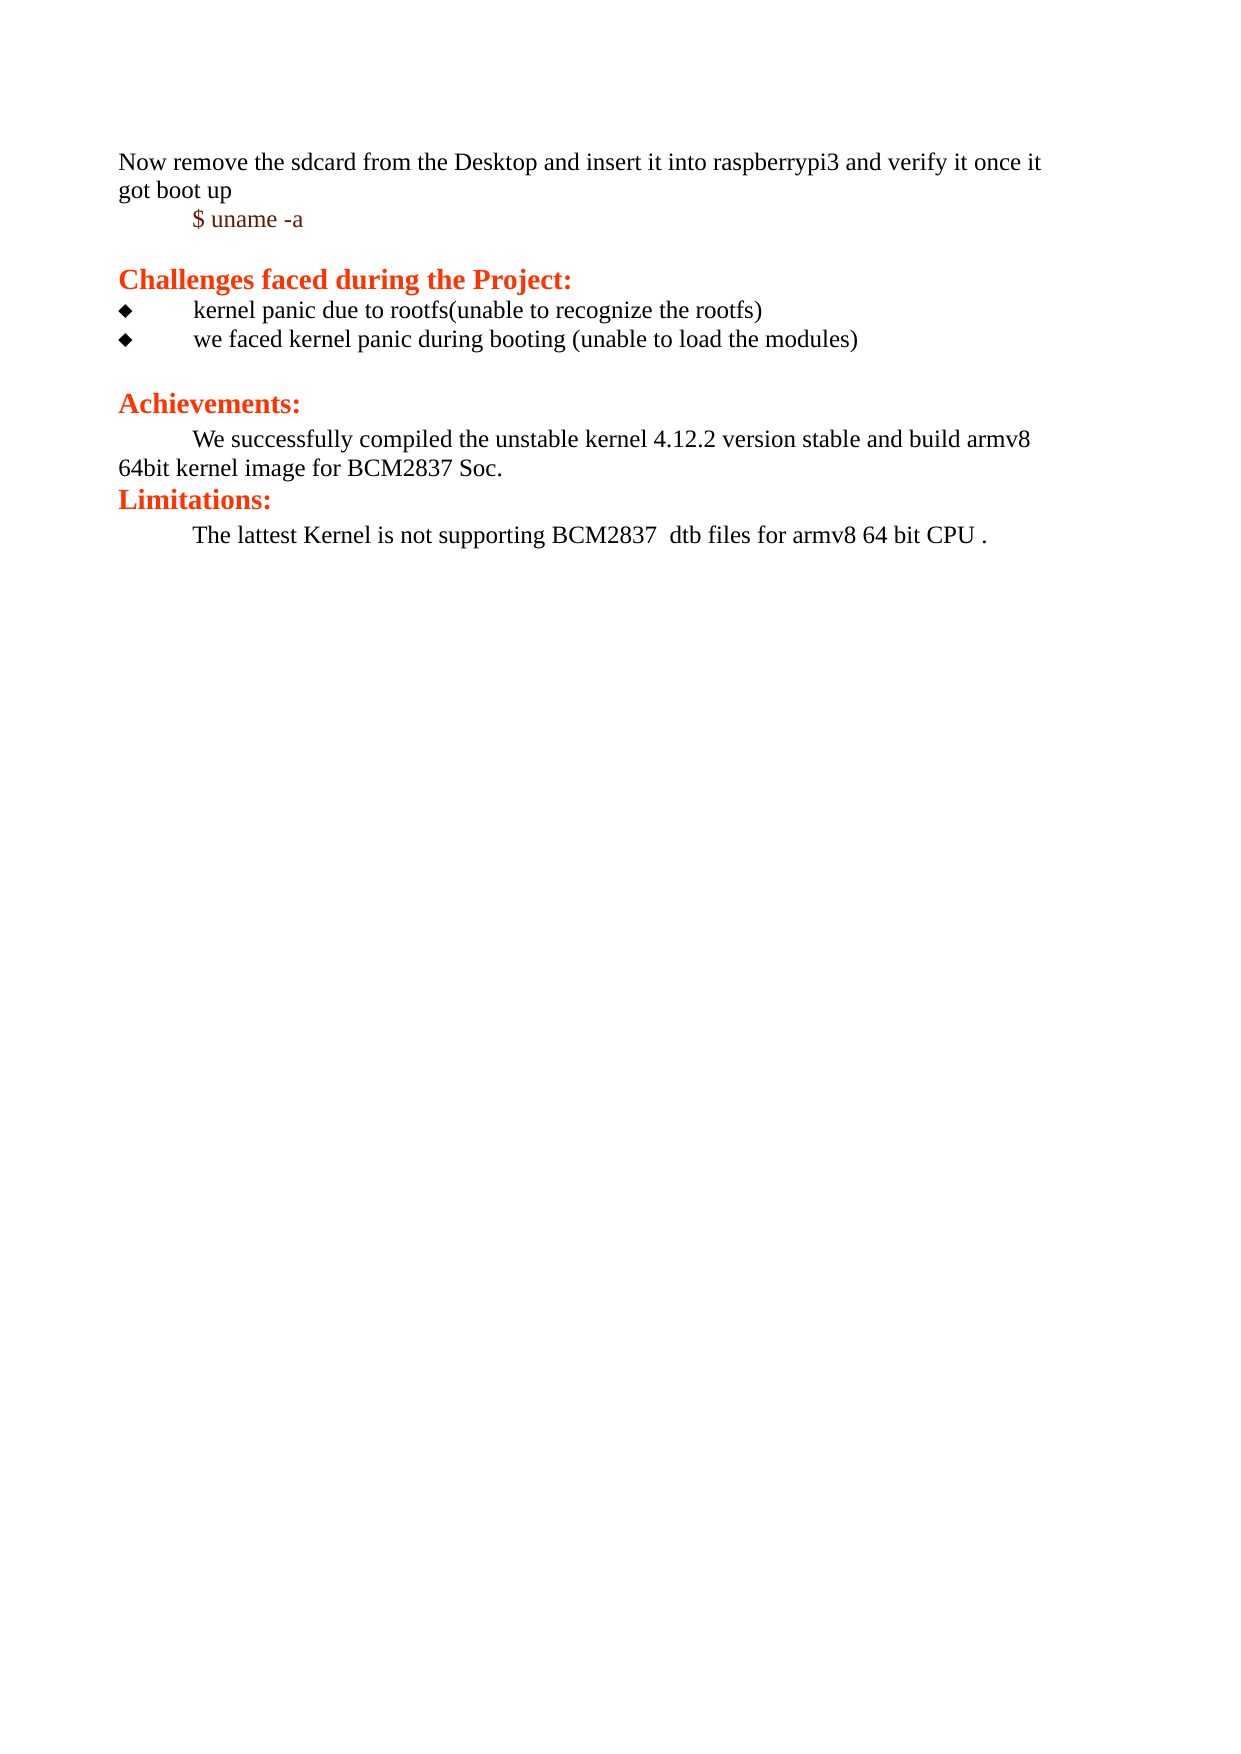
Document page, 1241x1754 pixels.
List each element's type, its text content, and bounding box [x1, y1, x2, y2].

text Limitations: [118, 482, 1063, 516]
list kernel panic due to rootfs(unable to recognize the rootfs) [118, 295, 1063, 324]
text $ uname -a [118, 204, 1063, 233]
list we faced kernel panic during booting (unable to load the modules) [118, 324, 1063, 353]
text Now remove the sdcard from the Desktop and insert it into raspberrypi3 and verify it once it got boot up [118, 147, 1063, 204]
text We successfully compiled the unstable kernel 4.12.2 version stable and build armv8 64bit kernel image for BCM2837 Soc. [118, 420, 1063, 482]
text Achievements: [118, 353, 1063, 420]
text The lattest Kernel is not supporting BCM2837 dtb files for armv8 64 bit CPU . [118, 516, 1063, 549]
text Challenges faced during the Project: [118, 262, 1063, 295]
